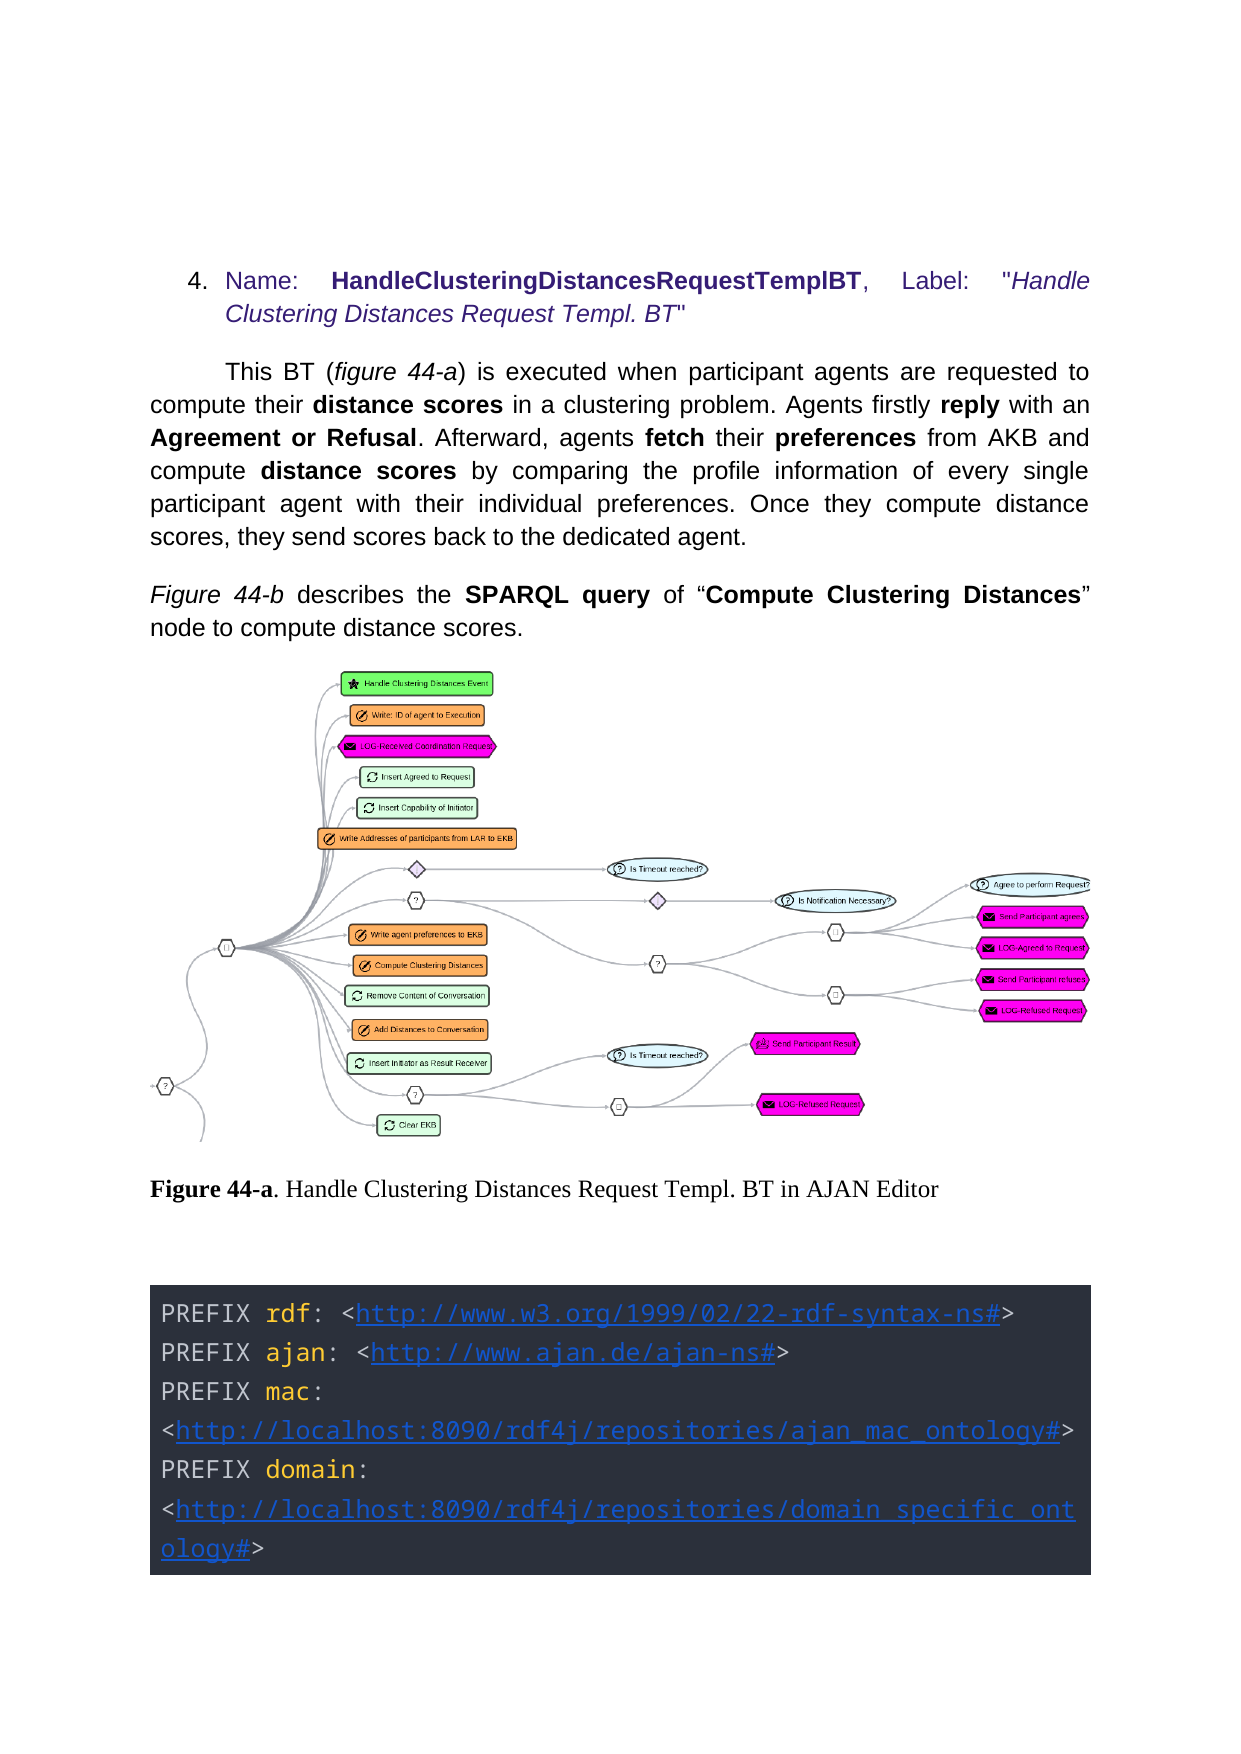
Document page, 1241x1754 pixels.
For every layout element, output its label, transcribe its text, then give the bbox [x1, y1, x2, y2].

text This BT (figure 44-a) is executed when participant agents are requested to compute their distance scores in a clustering problem. Agents firstly reply with an Agreement or Refusal. Afterward, agents fetch their preferences from AKB and compute distance scores by comparing the profile information of every single participant agent with their individual preferences. Once they compute distance scores, they send scores back to the dedicated agent. [150, 357, 1090, 551]
picture [150, 671, 1091, 1142]
table_header PREFIX rdf: <http://www.w3.org/1999/02/22-rdf-syntax-ns#> PREFIX ajan: <http://www.ajan.de/ajan-ns#> PREFIX mac: <http://localhost:8090/rdf4j/repositories/ajan_mac_ontology#> PREFIX domain: <http://localhost:8090/rdf4j/repositories/domain_specific_ontology#> [150, 1285, 1091, 1575]
text Figure 44-a. Handle Clustering Distances Request Templ. BT in AJAN Editor [150, 1174, 1090, 1202]
text Figure 44-b describes the SPARQL query of “Compute Clustering Distances” node to compute distance scores. [150, 580, 1090, 642]
list Name: HandleClusteringDistancesRequestTemplBT, Label: "Handle Clustering Distances Request Templ. BT" [187, 266, 1090, 328]
